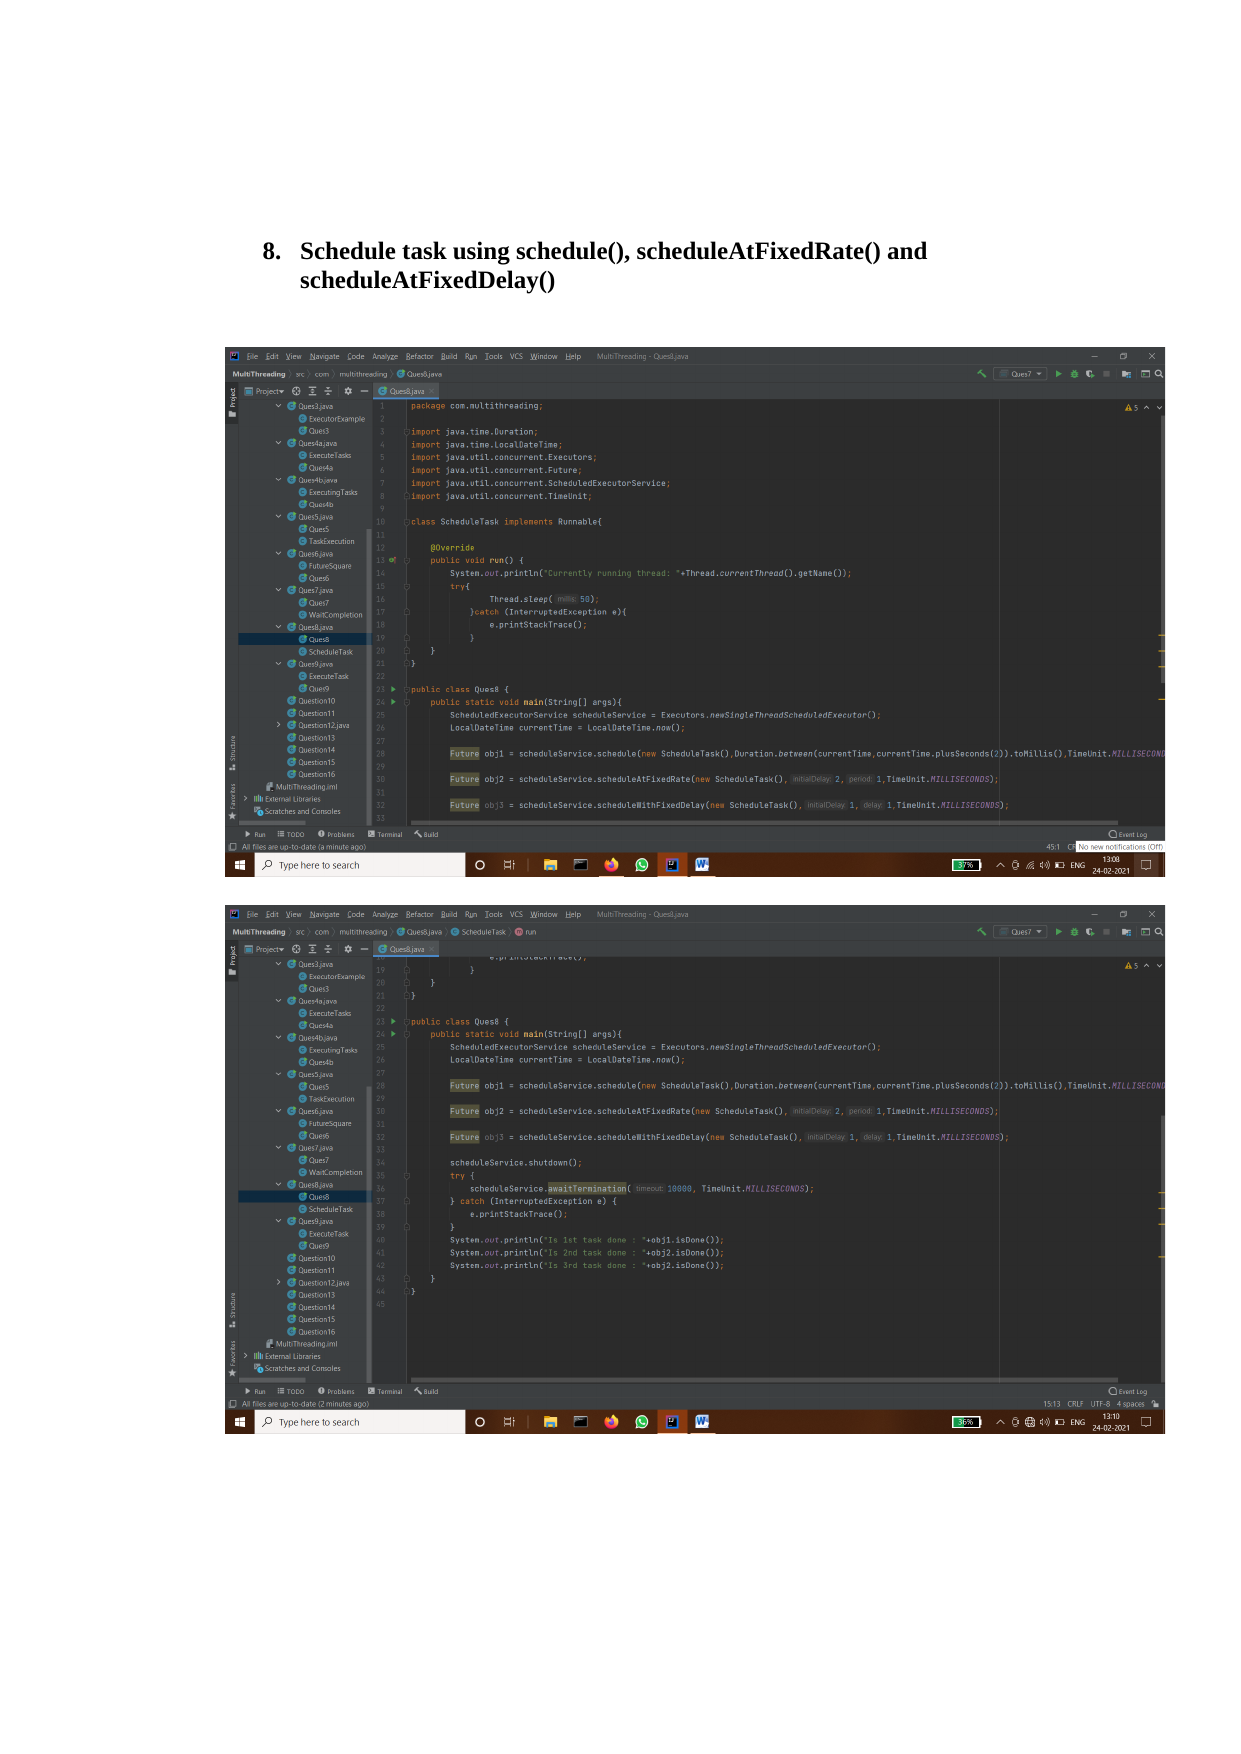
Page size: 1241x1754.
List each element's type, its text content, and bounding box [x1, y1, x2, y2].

list Schedule task using schedule(), scheduleAtFixedRate() and scheduleAtFixedDelay() [262, 236, 1090, 294]
